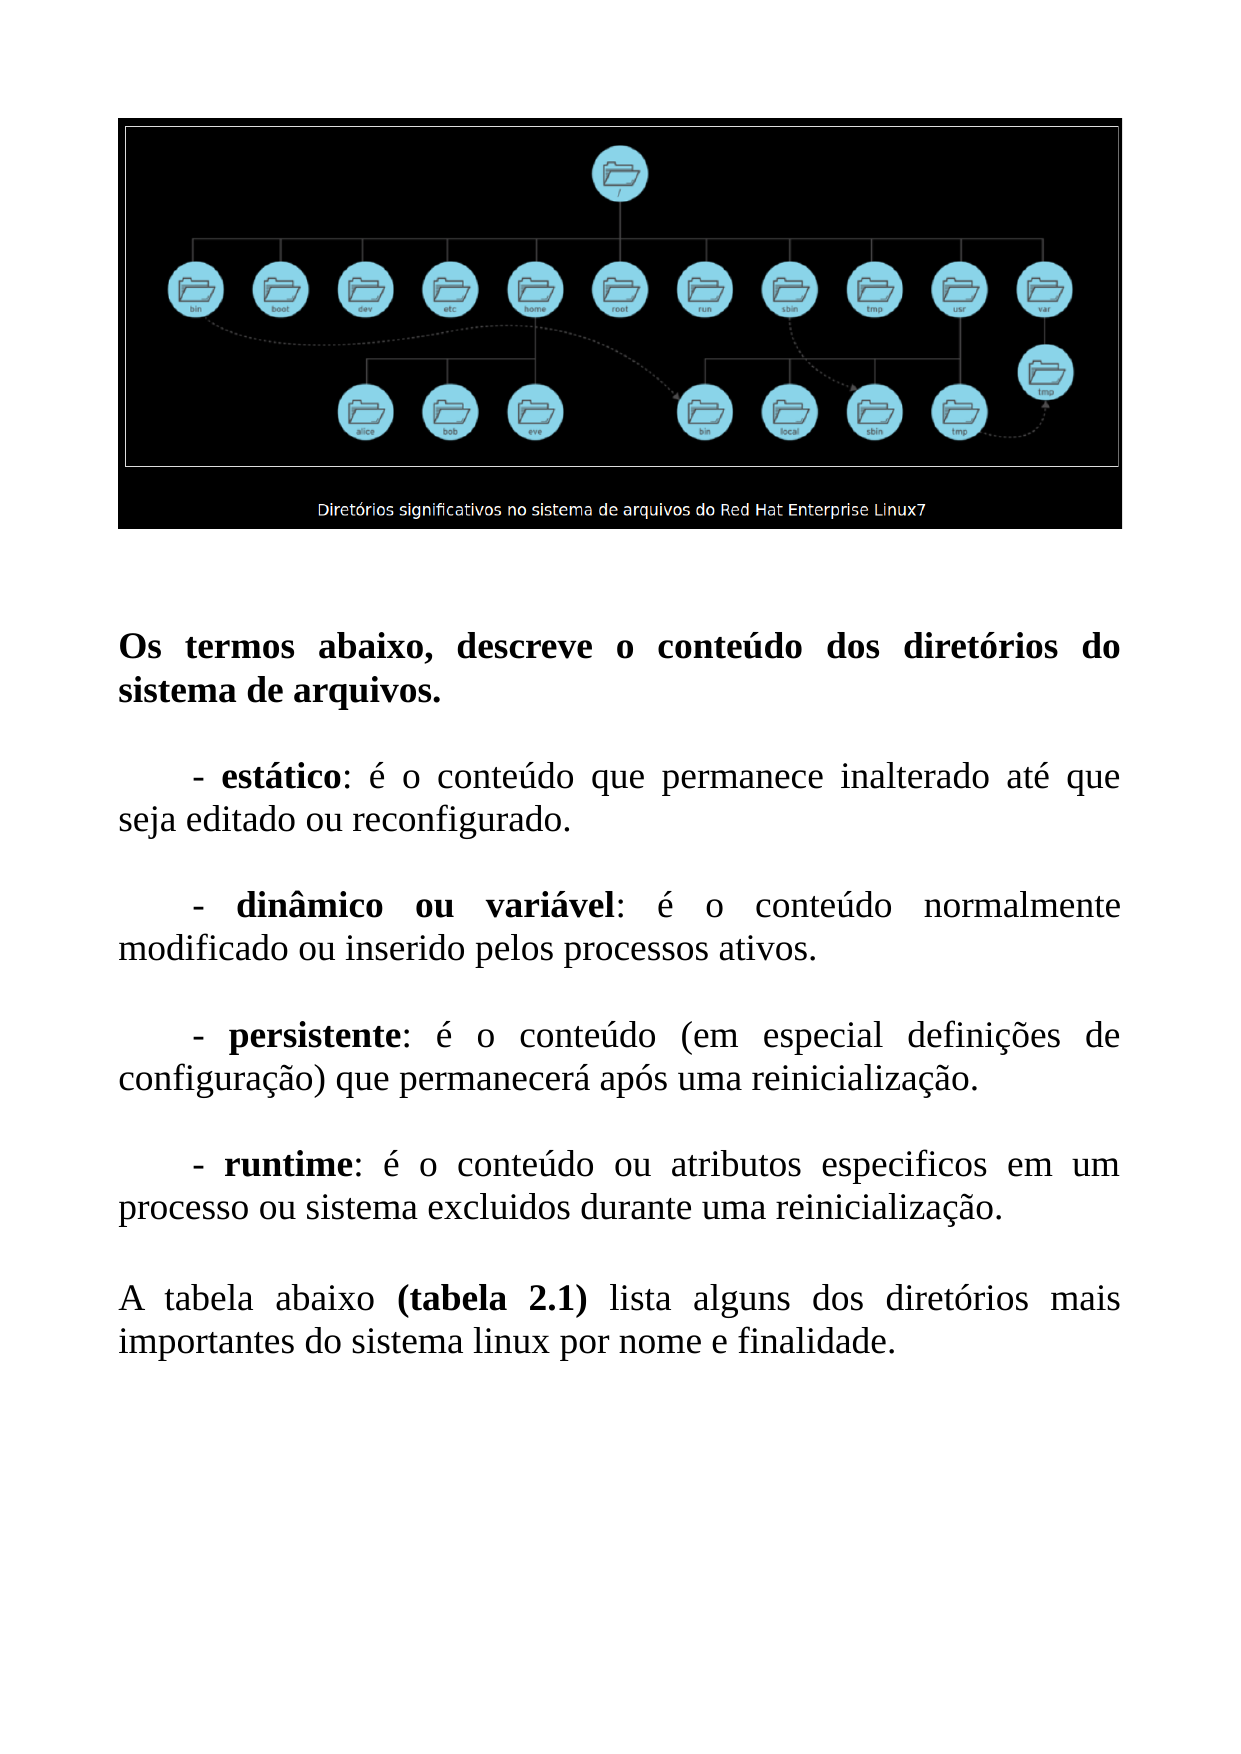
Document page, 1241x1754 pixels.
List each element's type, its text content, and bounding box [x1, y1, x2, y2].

text A tabela abaixo (tabela 2.1) lista alguns dos diretórios mais importantes do sistema linux por nome e finalidade. [118, 1276, 1122, 1362]
text - dinâmico ou variável: é o conteúdo normalmente modificado ou inserido pelos processos ativos. [118, 883, 1122, 969]
text - estático: é o conteúdo que permanece inalterado até que seja editado ou reconfigurado. [118, 753, 1122, 839]
text - runtime: é o conteúdo ou atributos especificos em um processo ou sistema excluidos durante uma reinicialização. [118, 1141, 1122, 1228]
text Os termos abaixo, descreve o conteúdo dos diretórios do sistema de arquivos. [118, 624, 1122, 710]
text - persistente: é o conteúdo (em especial definições de configuração) que permanecerá após uma reinicialização. [118, 1012, 1122, 1098]
picture [118, 118, 1123, 529]
